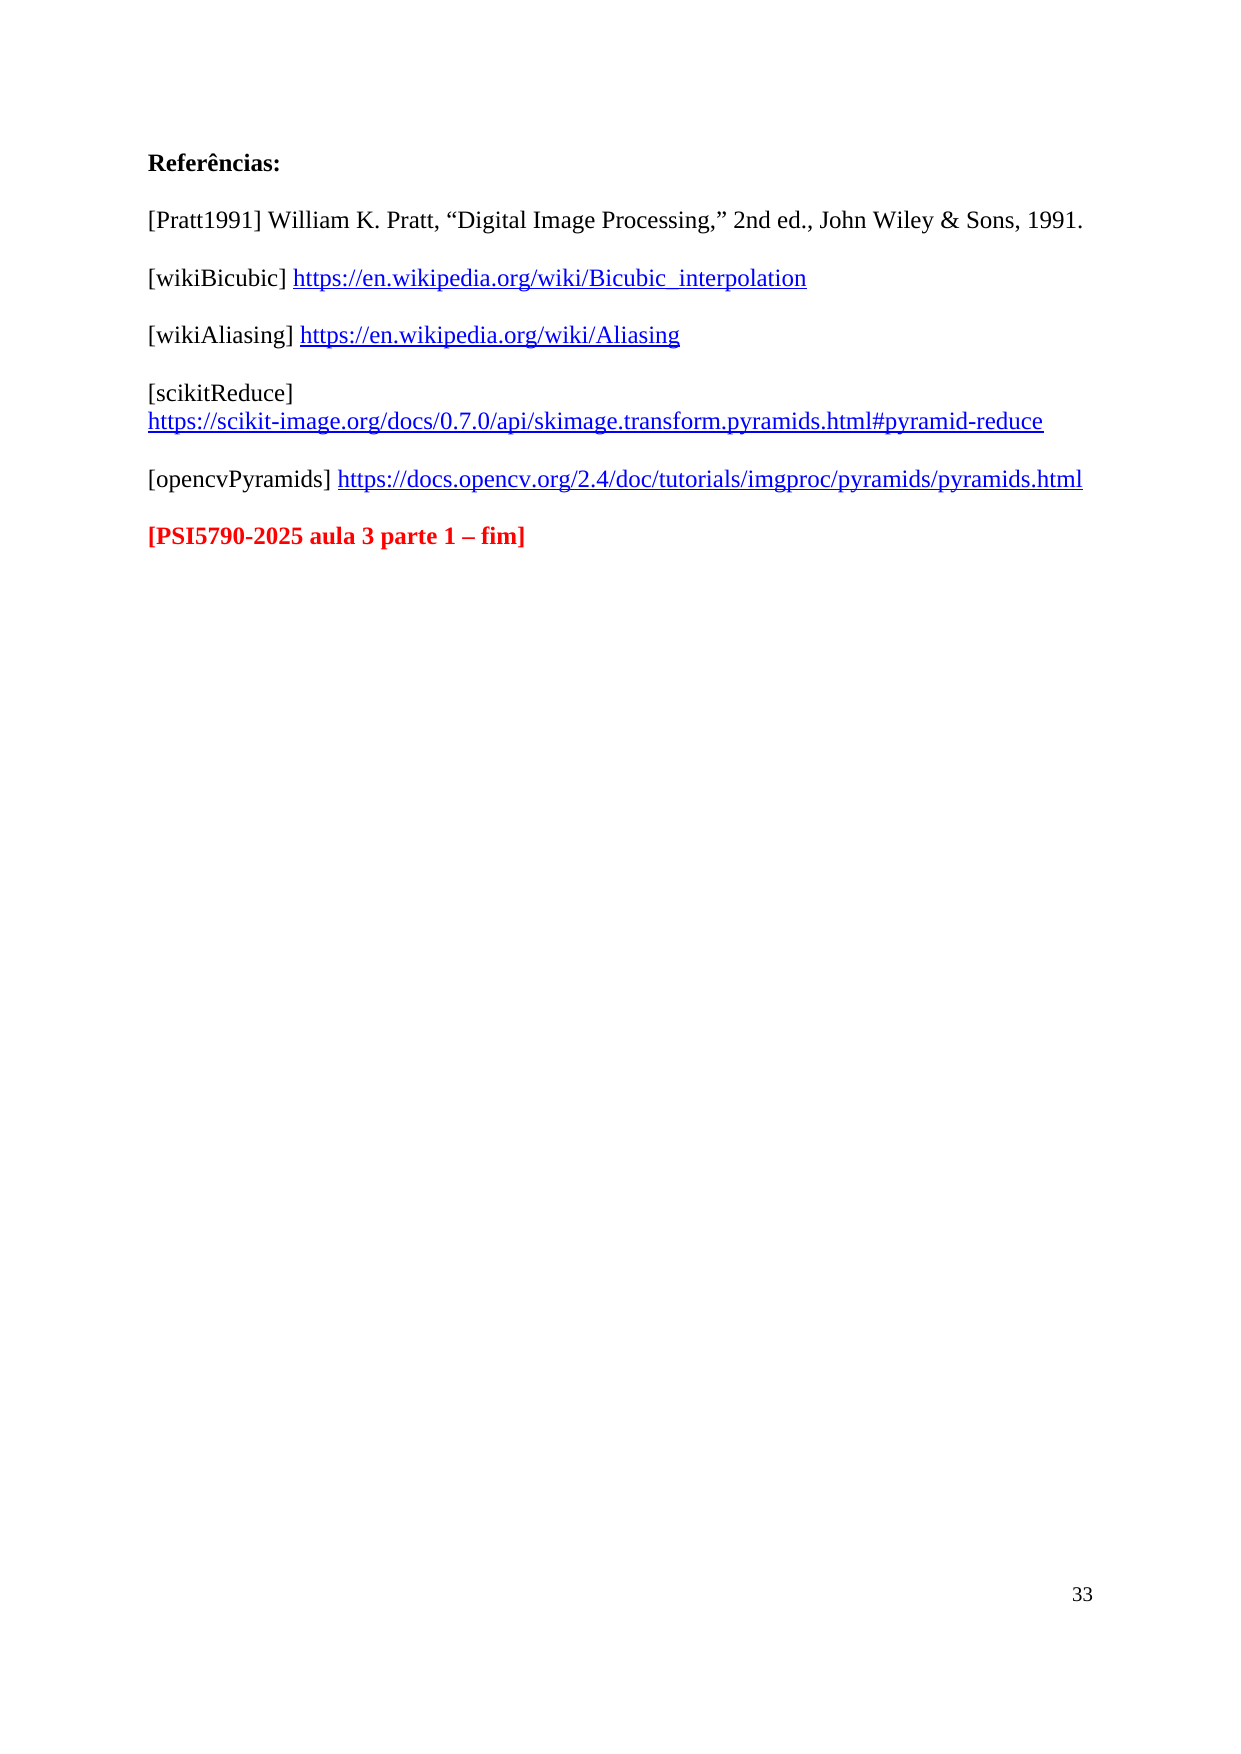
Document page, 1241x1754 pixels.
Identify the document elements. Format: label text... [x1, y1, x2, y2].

text [scikitReduce] https://scikit-image.org/docs/0.7.0/api/skimage.transform.pyramids.html#pyramid-reduce [148, 378, 1092, 435]
text [Pratt1991] William K. Pratt, “Digital Image Processing,” 2nd ed., John Wiley & Sons, 1991. [148, 205, 1092, 234]
text [wikiAliasing] https://en.wikipedia.org/wiki/Aliasing [148, 320, 1092, 349]
text [PSI5790-2025 aula 3 parte 1 – fim] [148, 521, 1092, 550]
text [opencvPyramids] https://docs.opencv.org/2.4/doc/tutorials/imgproc/pyramids/pyramids.html [148, 464, 1092, 493]
text Referências: [148, 148, 1092, 176]
text [wikiBicubic] https://en.wikipedia.org/wiki/Bicubic_interpolation [148, 263, 1092, 291]
